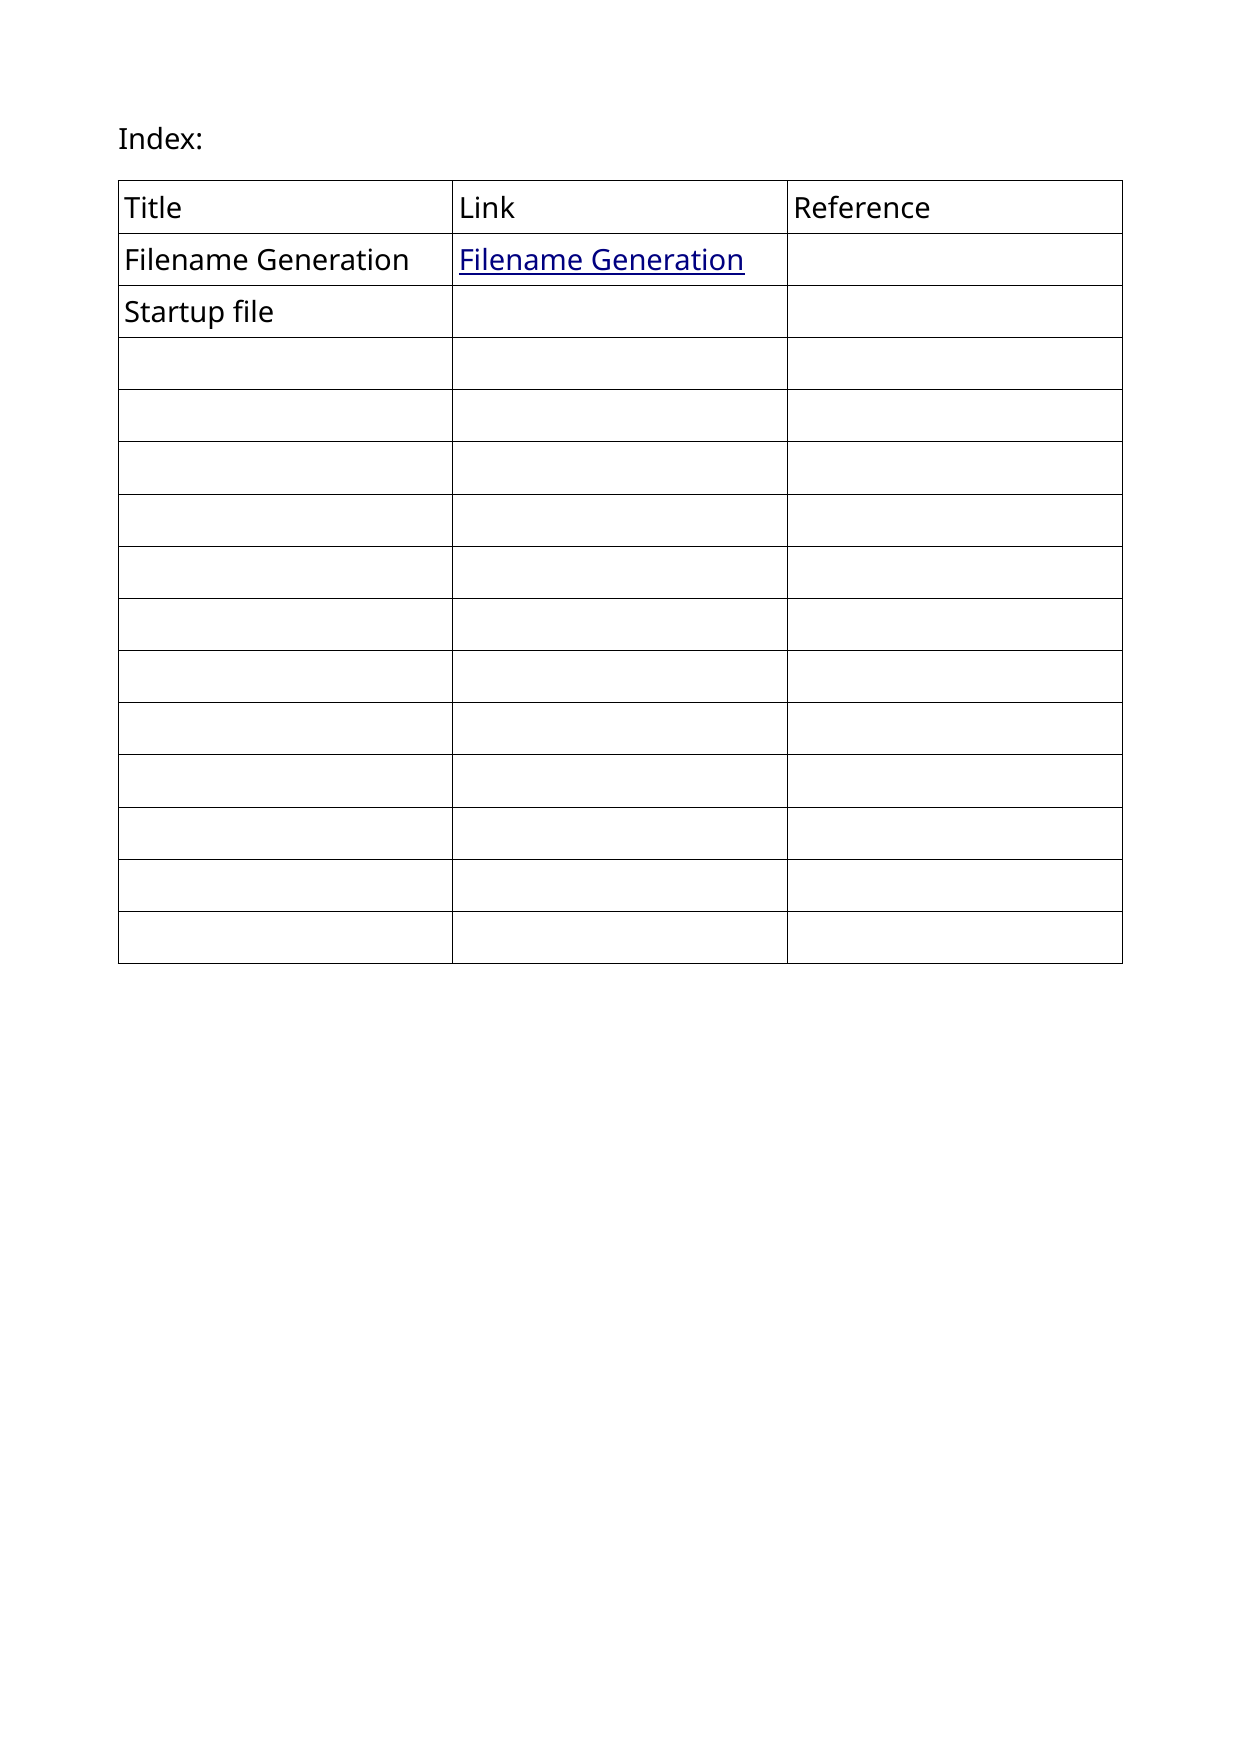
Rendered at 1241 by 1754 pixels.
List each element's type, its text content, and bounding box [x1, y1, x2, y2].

table_cell [453, 599, 787, 650]
table_cell [453, 547, 787, 598]
table_cell [453, 390, 787, 441]
table_cell [788, 547, 1122, 598]
table_cell [453, 912, 787, 963]
table_cell [119, 755, 452, 807]
table_cell [788, 808, 1122, 859]
table_cell [119, 860, 452, 911]
table_cell [788, 860, 1122, 911]
table_cell [453, 703, 787, 754]
table_cell [788, 651, 1122, 702]
table_cell [788, 442, 1122, 493]
table_cell [119, 547, 452, 598]
table_cell [119, 808, 452, 859]
table_cell [453, 442, 787, 493]
table_cell [453, 338, 787, 389]
table_header Link [453, 181, 787, 232]
table_cell [119, 442, 452, 493]
table_cell [788, 234, 1122, 285]
table_cell [788, 338, 1122, 389]
table_cell Filename Generation [453, 234, 787, 285]
table_cell [119, 338, 452, 389]
table_cell [119, 495, 452, 546]
table_cell [119, 912, 452, 963]
table_cell [453, 808, 787, 859]
table_cell [788, 703, 1122, 754]
table_cell [119, 599, 452, 650]
table_cell [788, 495, 1122, 546]
table_cell [453, 651, 787, 702]
text Index: [118, 118, 1122, 158]
table_cell [119, 651, 452, 702]
table_cell [453, 860, 787, 911]
table_cell [788, 755, 1122, 807]
table_cell [788, 912, 1122, 963]
table_header Title [119, 181, 452, 232]
table_cell [788, 390, 1122, 441]
table_cell [453, 495, 787, 546]
table_cell [453, 286, 787, 337]
table_cell [119, 703, 452, 754]
table_cell [788, 286, 1122, 337]
table_cell [453, 755, 787, 807]
table_header Reference [788, 181, 1122, 232]
table_cell Filename Generation [119, 234, 452, 285]
table_cell [788, 599, 1122, 650]
table_cell [119, 390, 452, 441]
table_cell Startup file [119, 286, 452, 337]
